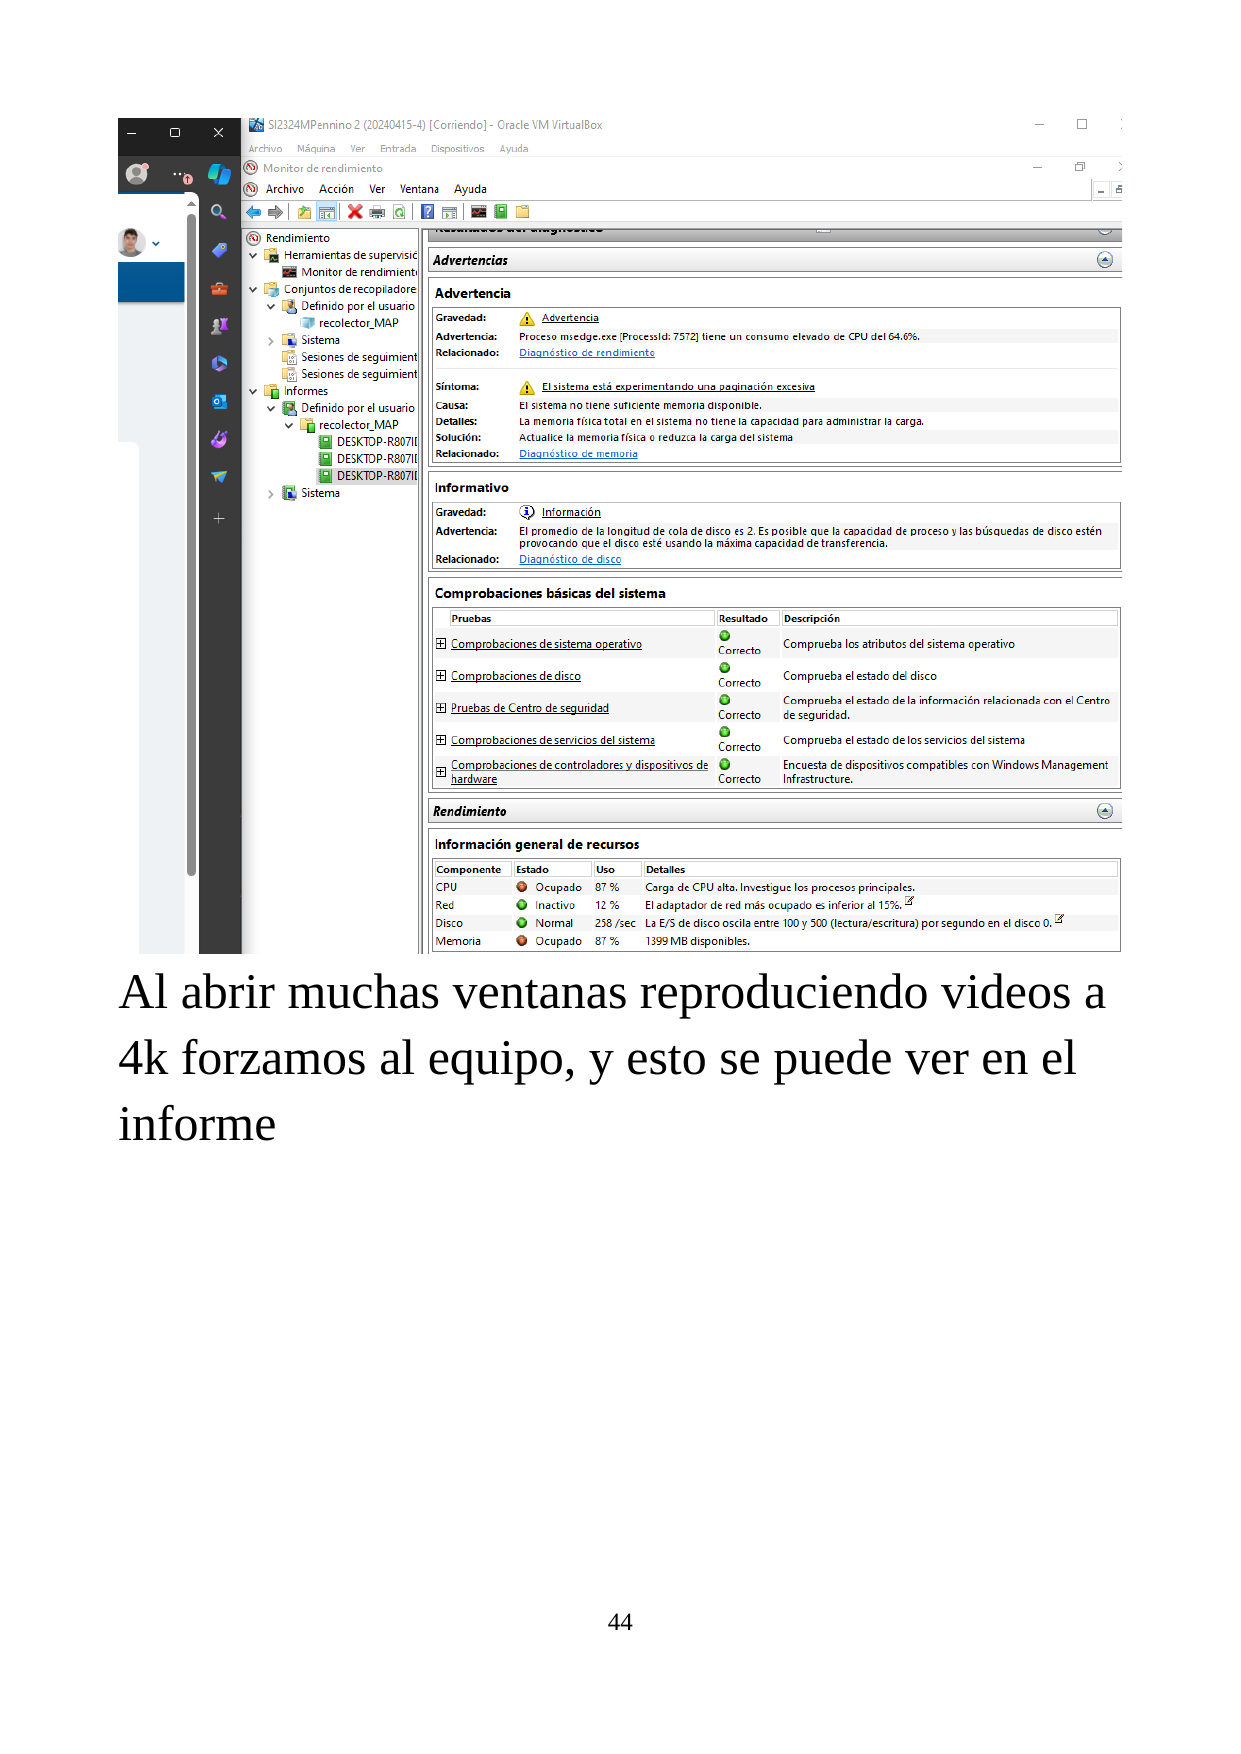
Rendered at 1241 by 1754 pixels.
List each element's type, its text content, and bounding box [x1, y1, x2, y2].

picture [118, 118, 1123, 954]
text Al abrir muchas ventanas reproduciendo videos a 4k forzamos al equipo, y esto se puede ver en el informe [118, 954, 1122, 1151]
